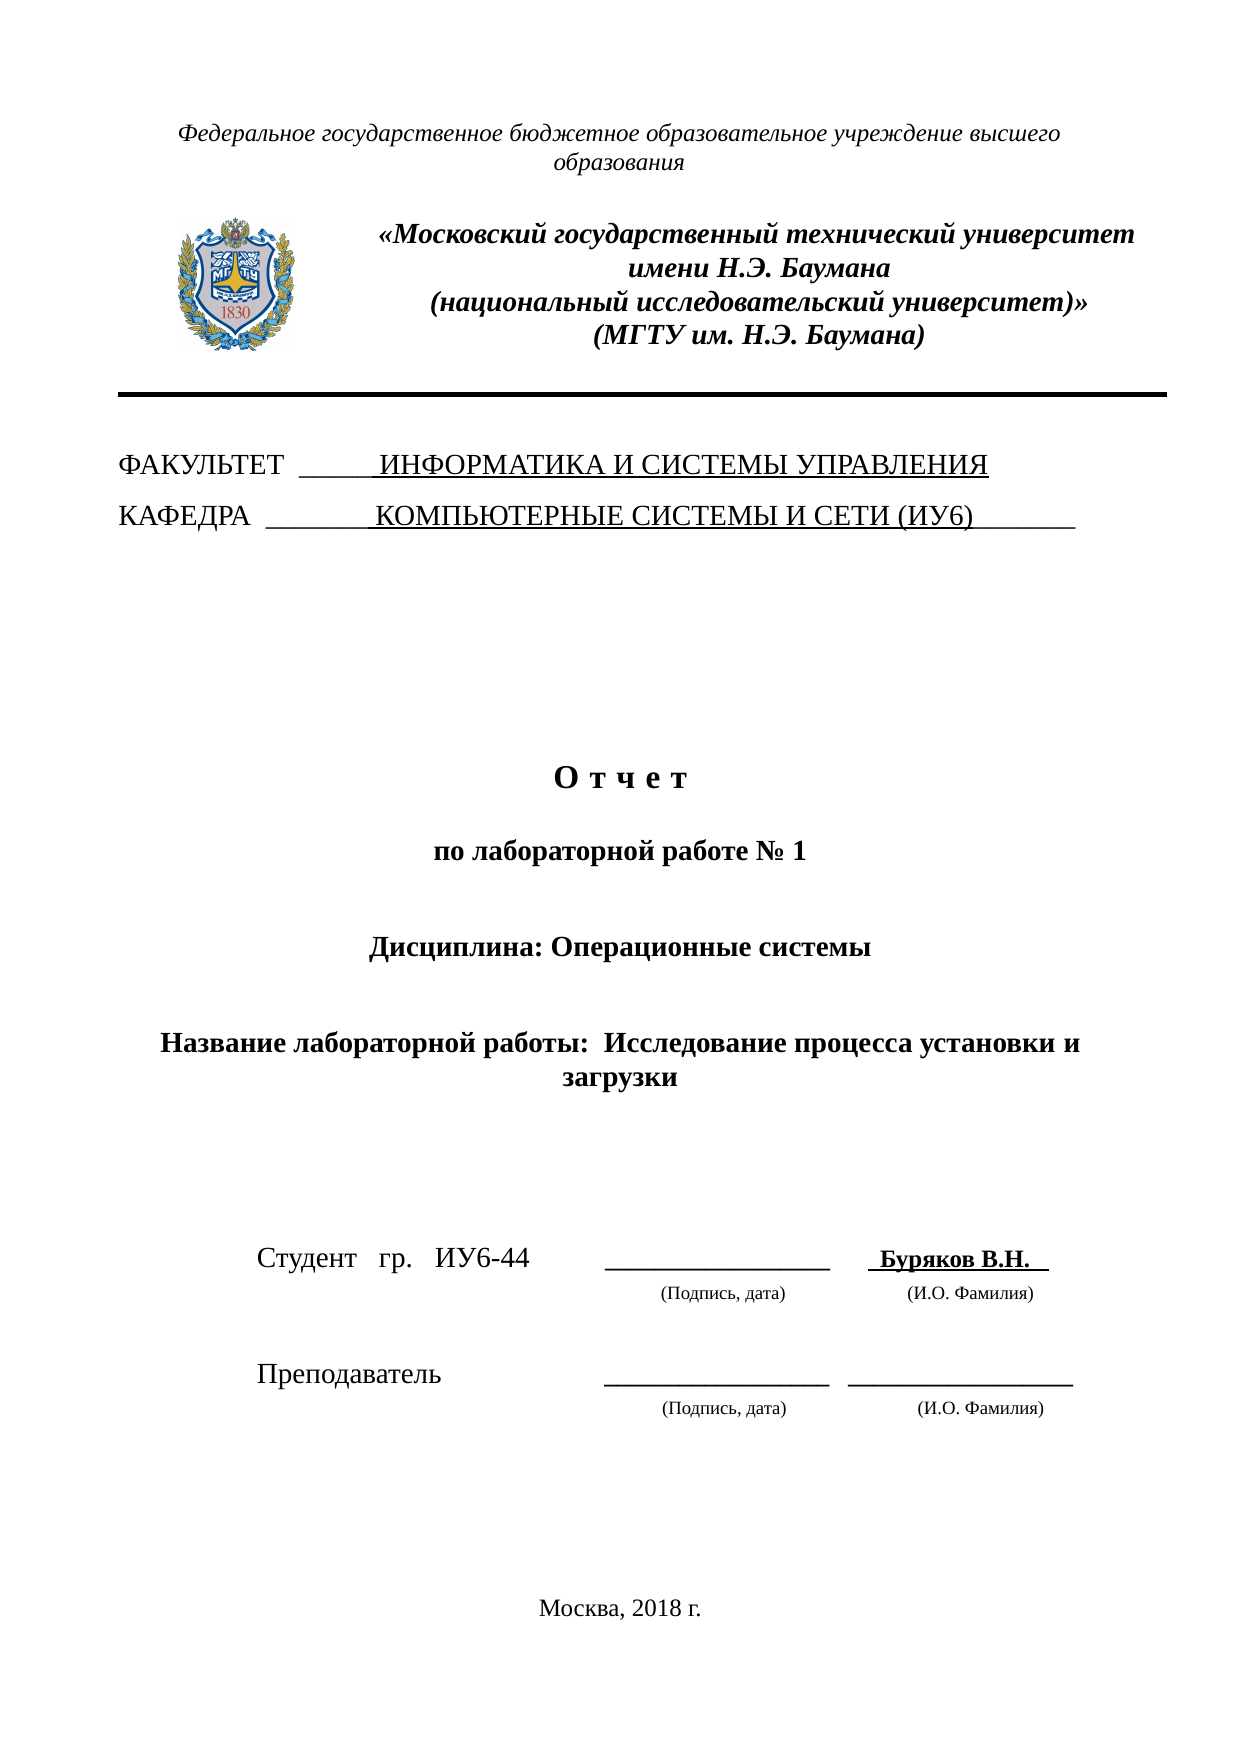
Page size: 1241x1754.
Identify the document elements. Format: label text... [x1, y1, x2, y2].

picture [177, 217, 295, 351]
text Название лабораторной работы: Исследование процесса установки и загрузки [118, 1025, 1122, 1092]
subtitle Отчет [118, 757, 1122, 796]
table_header «Московский государственный технический университет имени Н.Э. Баумана (национальный исследовательский университет)» (МГТУ им. Н.Э. Баумана) [354, 176, 1167, 392]
text Студент гр. ИУ6-44 __________________ Буряков В.Н. [118, 1243, 1122, 1274]
table_header [118, 176, 354, 392]
text (Подпись, дата) (И.О. Фамилия) [118, 1389, 1122, 1421]
text Федеральное государственное бюджетное образовательное учреждение высшего образования [118, 118, 1122, 176]
text (Подпись, дата) (И.О. Фамилия) [118, 1274, 1122, 1305]
text КАФЕДРА _______ Компьютерные Системы и сети (ИУ6)_______ [118, 498, 1122, 531]
text по лабораторной работе № 1 [118, 833, 1122, 867]
text Преподаватель __________________ __________________ [118, 1358, 1122, 1389]
subtitle ФАКУЛЬТЕТ _____ ИНФОРМАТИКА И СИСТЕМЫ УПРАВЛЕНИЯ [118, 447, 1122, 481]
text Дисциплина: Операционные системы [118, 929, 1122, 963]
text Москва, 2018 г. [118, 1593, 1122, 1622]
